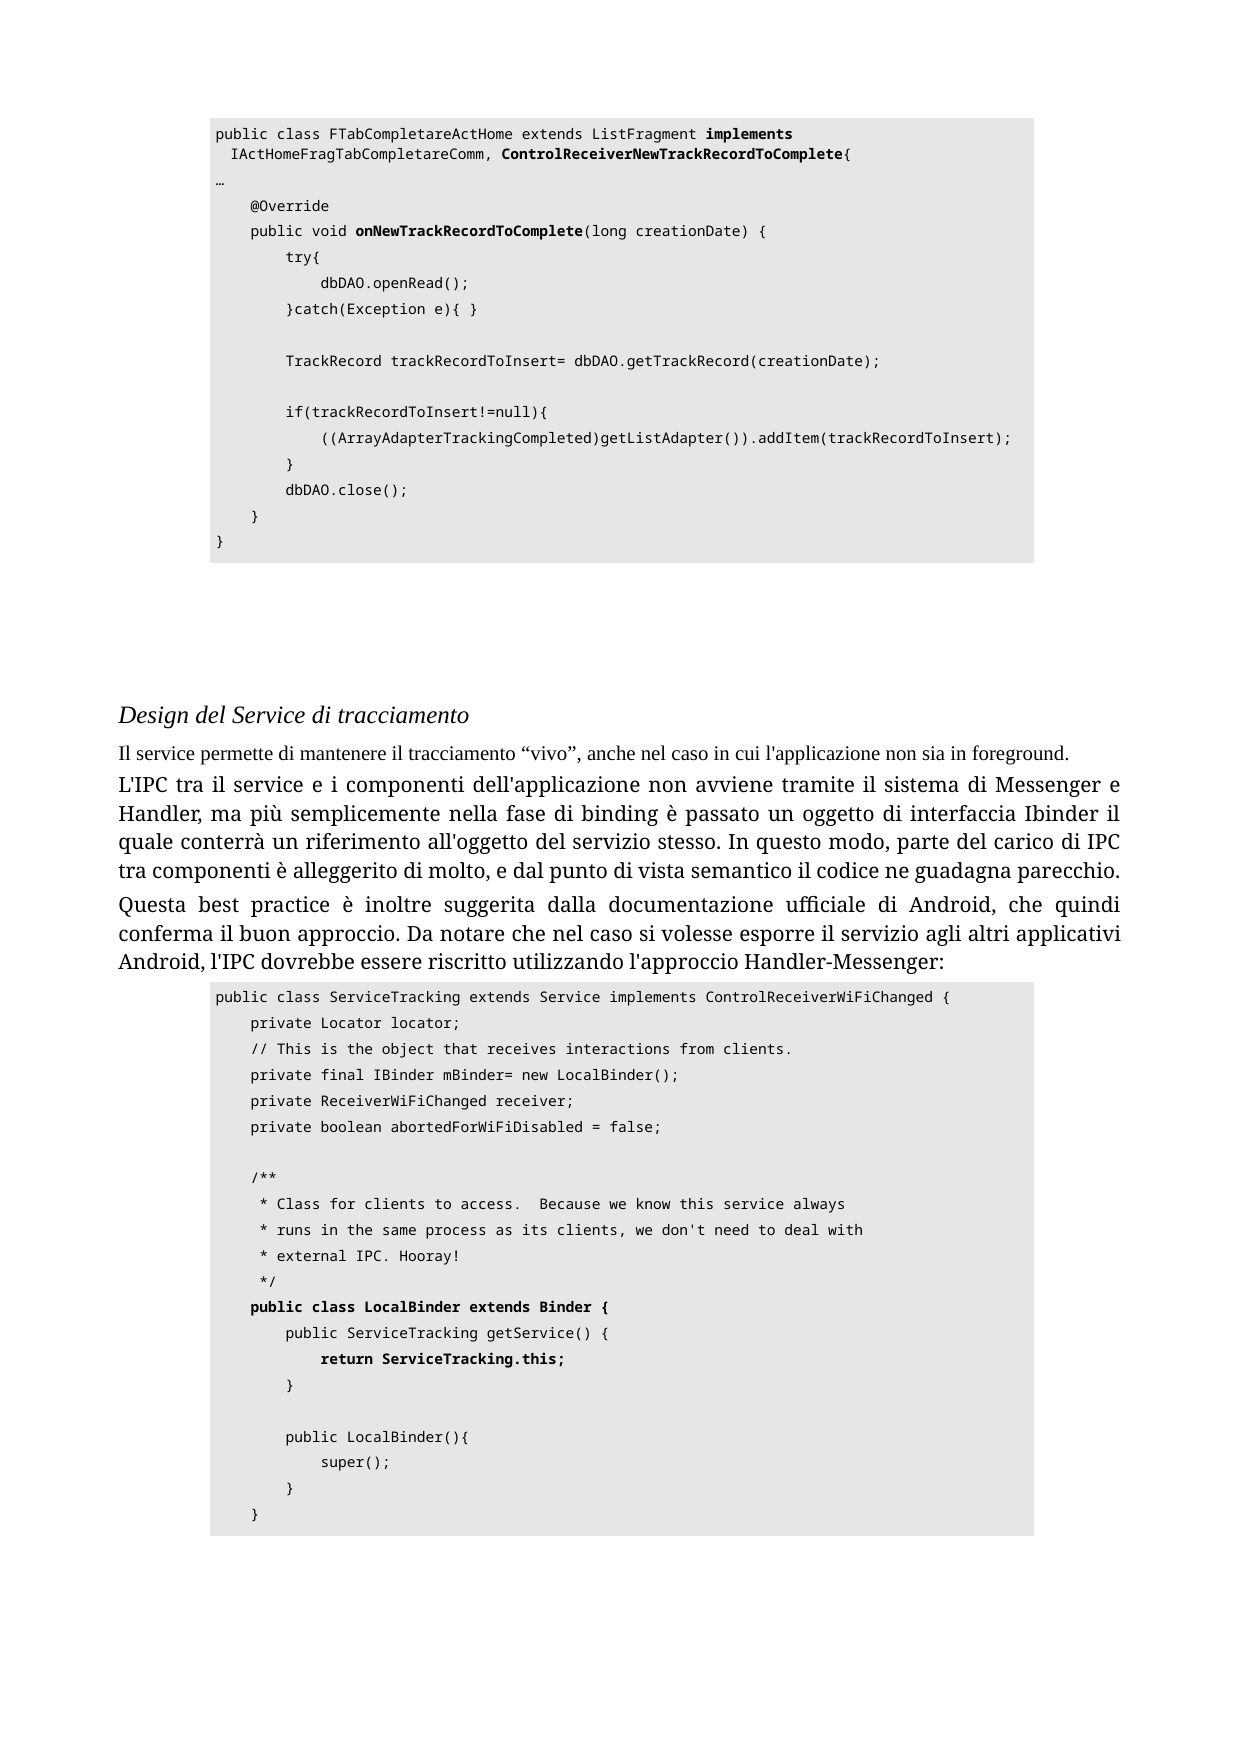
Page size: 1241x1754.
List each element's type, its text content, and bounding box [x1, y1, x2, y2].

table_header public class ServiceTracking extends Service implements ControlReceiverWiFiChanged { private Locator locator; // This is the object that receives interactions from clients. private final IBinder mBinder= new LocalBinder(); private ReceiverWiFiChanged receiver; private boolean abortedForWiFiDisabled = false; /** * Class for clients to access. Because we know this service always * runs in the same process as its clients, we don't need to deal with * external IPC. Hooray! */ public class LocalBinder extends Binder { public ServiceTracking getService() { return ServiceTracking.this; } public LocalBinder(){ super(); } } [210, 982, 1034, 1536]
text Il service permette di mantenere il tracciamento “vivo”, anche nel caso in cui l'applicazione non sia in foreground. [118, 741, 1122, 765]
table_header public class FTabCompletareActHome extends ListFragment implements IActHomeFragTabCompletareComm, ControlReceiverNewTrackRecordToComplete{ … @Override public void onNewTrackRecordToComplete(long creationDate) { try{ dbDAO.openRead(); }catch(Exception e){ } TrackRecord trackRecordToInsert= dbDAO.getTrackRecord(creationDate); if(trackRecordToInsert!=null){ ((ArrayAdapterTrackingCompleted)getListAdapter()).addItem(trackRecordToInsert); } dbDAO.close(); } } [210, 118, 1034, 563]
text Questa best practice è inoltre suggerita dalla documentazione ufficiale di Android, che quindi conferma il buon approccio. Da notare che nel caso si volesse esporre il servizio agli altri applicativi Android, l'IPC dovrebbe essere riscritto utilizzando l'approccio Handler-Messenger: [118, 890, 1122, 976]
text L'IPC tra il service e i componenti dell'applicazione non avviene tramite il sistema di Messenger e Handler, ma più semplicemente nella fase di binding è passato un oggetto di interfaccia Ibinder il quale conterrà un riferimento all'oggetto del servizio stesso. In questo modo, parte del carico di IPC tra componenti è alleggerito di molto, e dal punto di vista semantico il codice ne guadagna parecchio. [118, 771, 1122, 884]
subtitle Design del Service di tracciamento [118, 700, 1122, 729]
